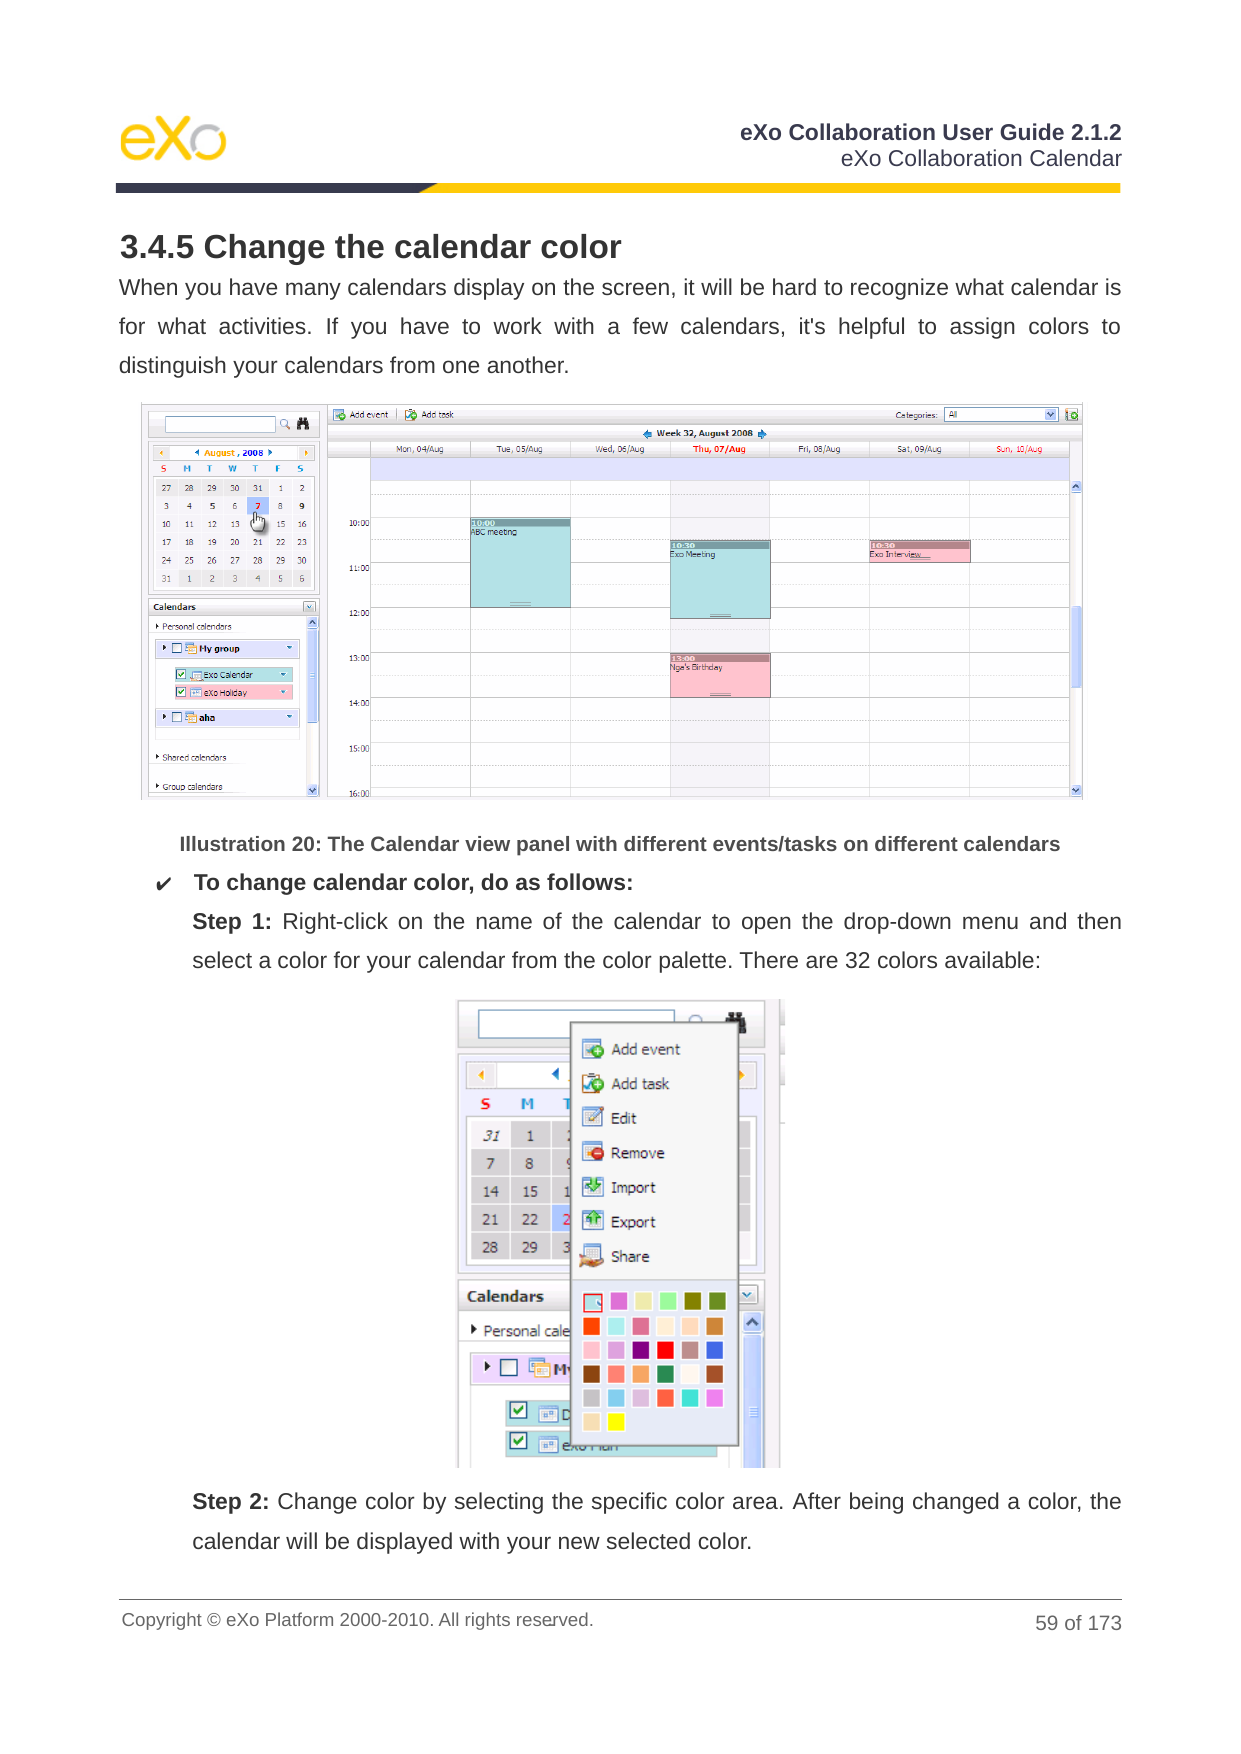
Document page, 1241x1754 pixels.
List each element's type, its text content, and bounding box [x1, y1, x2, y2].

list Illustration 20: The Calendar view panel with different events/tasks on different calendars [138, 467, 1103, 855]
list Step 2: Change color by selecting the specific color area. After being changed a color, the calendar will be displayed with your new selected color. [154, 987, 1122, 1554]
text When you have many calendars display on the screen, it will be hard to recognize what calendar is for what activities. If you have to work with a few calendars, it's helpful to assign colors to distinguish your calendars from one another. [118, 273, 1122, 379]
picture [120, 115, 227, 161]
picture [115, 183, 1121, 193]
picture [137, 402, 1088, 800]
subtitle Change the calendar color [118, 228, 1122, 266]
list To change calendar color, do as follows: [138, 392, 1122, 895]
list Step 1: Right-click on the name of the calendar to open the drop-down menu and then select a color for your calendar from the color palette. There are 32 colors available: [154, 908, 1122, 974]
picture [455, 999, 786, 1468]
